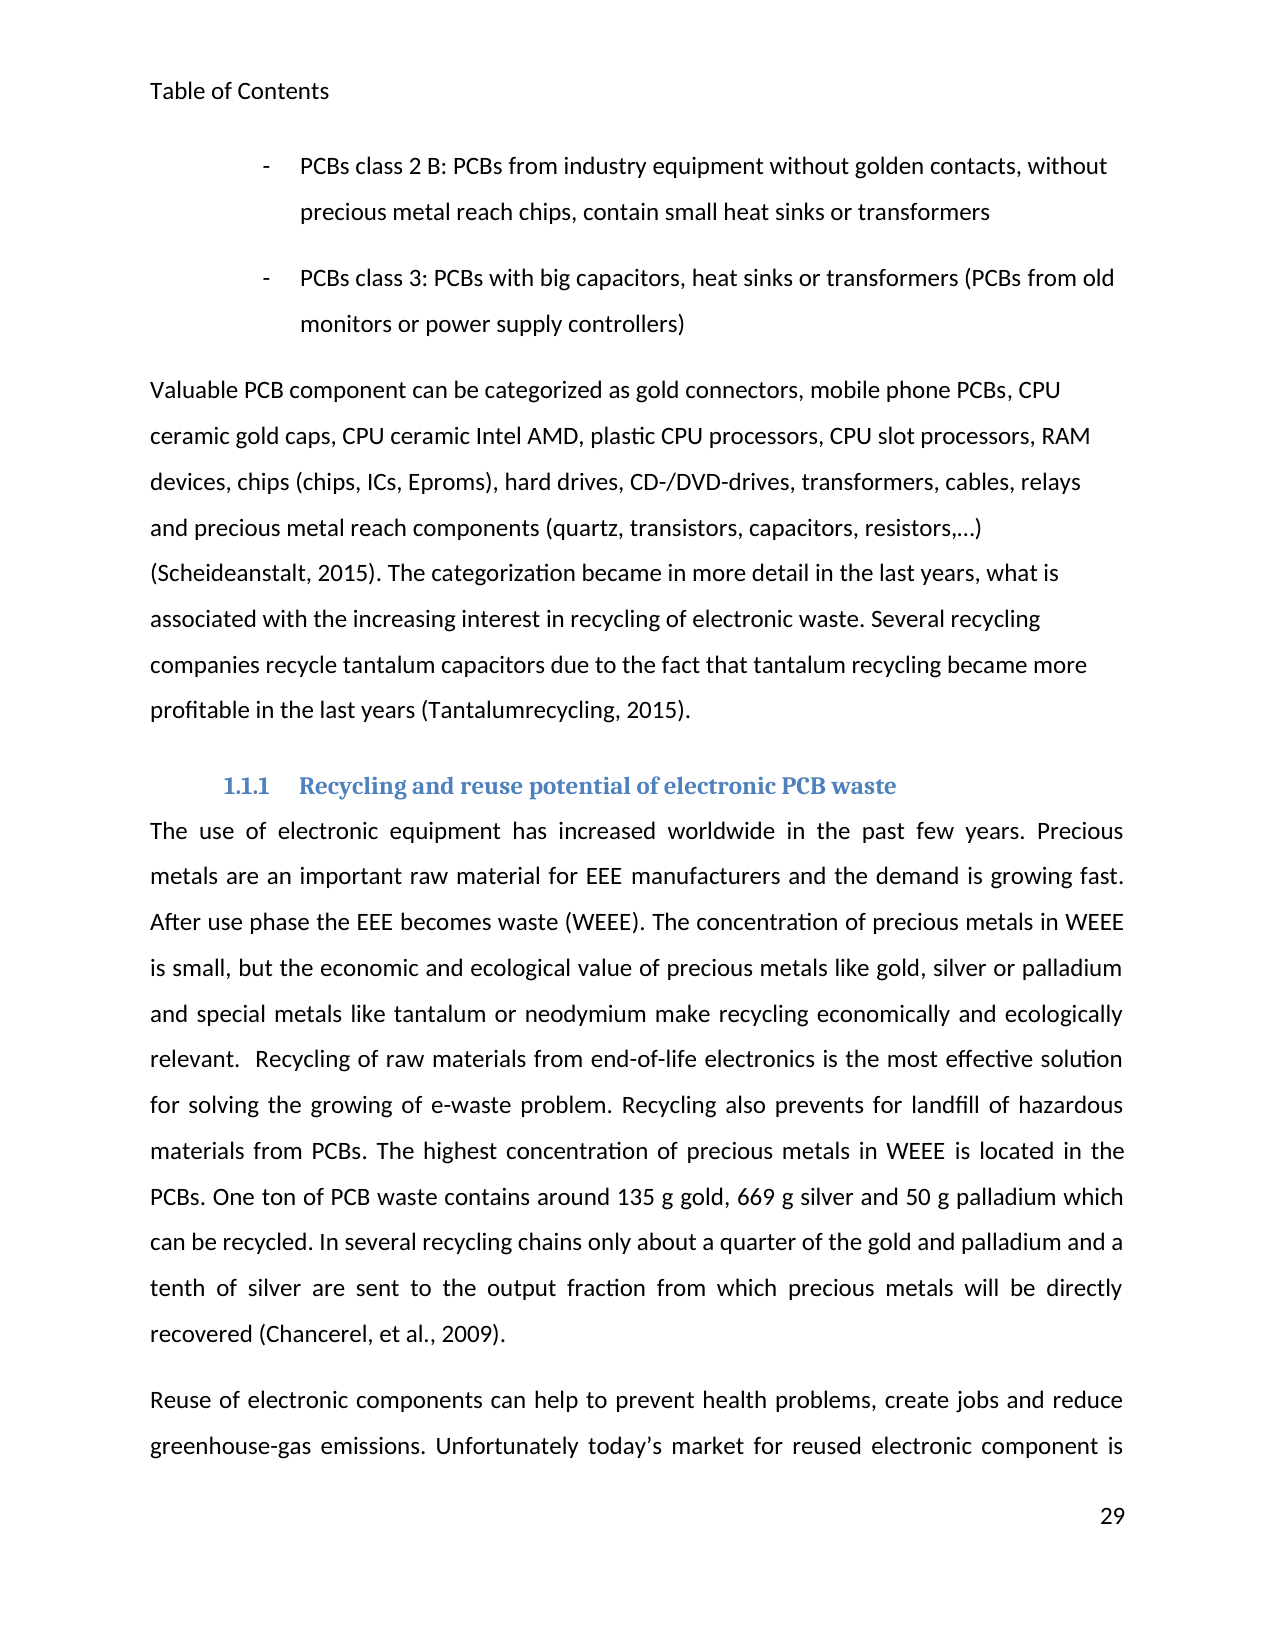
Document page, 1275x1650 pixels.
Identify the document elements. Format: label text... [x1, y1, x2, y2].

text Reuse of electronic components can help to prevent health problems, create jobs and reduce greenhouse-gas emissions. Unfortunately today’s market for reused electronic component is [150, 1384, 1125, 1461]
list PCBs class 2 B: PCBs from industry equipment without golden contacts, without precious metal reach chips, contain small heat sinks or transformers [262, 150, 1125, 226]
list PCBs class 3: PCBs with big capacitors, heat sinks or transformers (PCBs from old monitors or power supply controllers) [262, 262, 1125, 338]
text The use of electronic equipment has increased worldwide in the past few years. Precious metals are an important raw material for EEE manufacturers and the demand is growing fast. After use phase the EEE becomes waste (WEEE). The concentration of precious metals in WEEE is small, but the economic and ecological value of precious metals like gold, silver or palladium and special metals like tantalum or neodymium make recycling economically and ecologically relevant. Recycling of raw materials from end-of-life electronics is the most effective solution for solving the growing of e-waste problem. Recycling also prevents for landfill of hazardous materials from PCBs. The highest concentration of precious metals in WEEE is located in the PCBs. One ton of PCB waste contains around 135 g gold, 669 g silver and 50 g palladium which can be recycled. In several recycling chains only about a quarter of the gold and palladium and a tenth of silver are sent to the output fraction from which precious metals will be directly recovered (Chancerel, et al., 2009). [150, 815, 1125, 1348]
subtitle Recycling and reuse potential of electronic PCB waste [224, 772, 1125, 800]
text Valuable PCB component can be categorized as gold connectors, mobile phone PCBs, CPU ceramic gold caps, CPU ceramic Intel AMD, plastic CPU processors, CPU slot processors, RAM devices, chips (chips, ICs, Eproms), hard drives, CD-/DVD-drives, transformers, cables, relays and precious metal reach components (quartz, transistors, capacitors, resistors,…) (Scheideanstalt, 2015). The categorization became in more detail in the last years, what is associated with the increasing interest in recycling of electronic waste. Several recycling companies recycle tantalum capacitors due to the fact that tantalum recycling became more profitable in the last years (Tantalumrecycling, 2015). [150, 374, 1125, 725]
